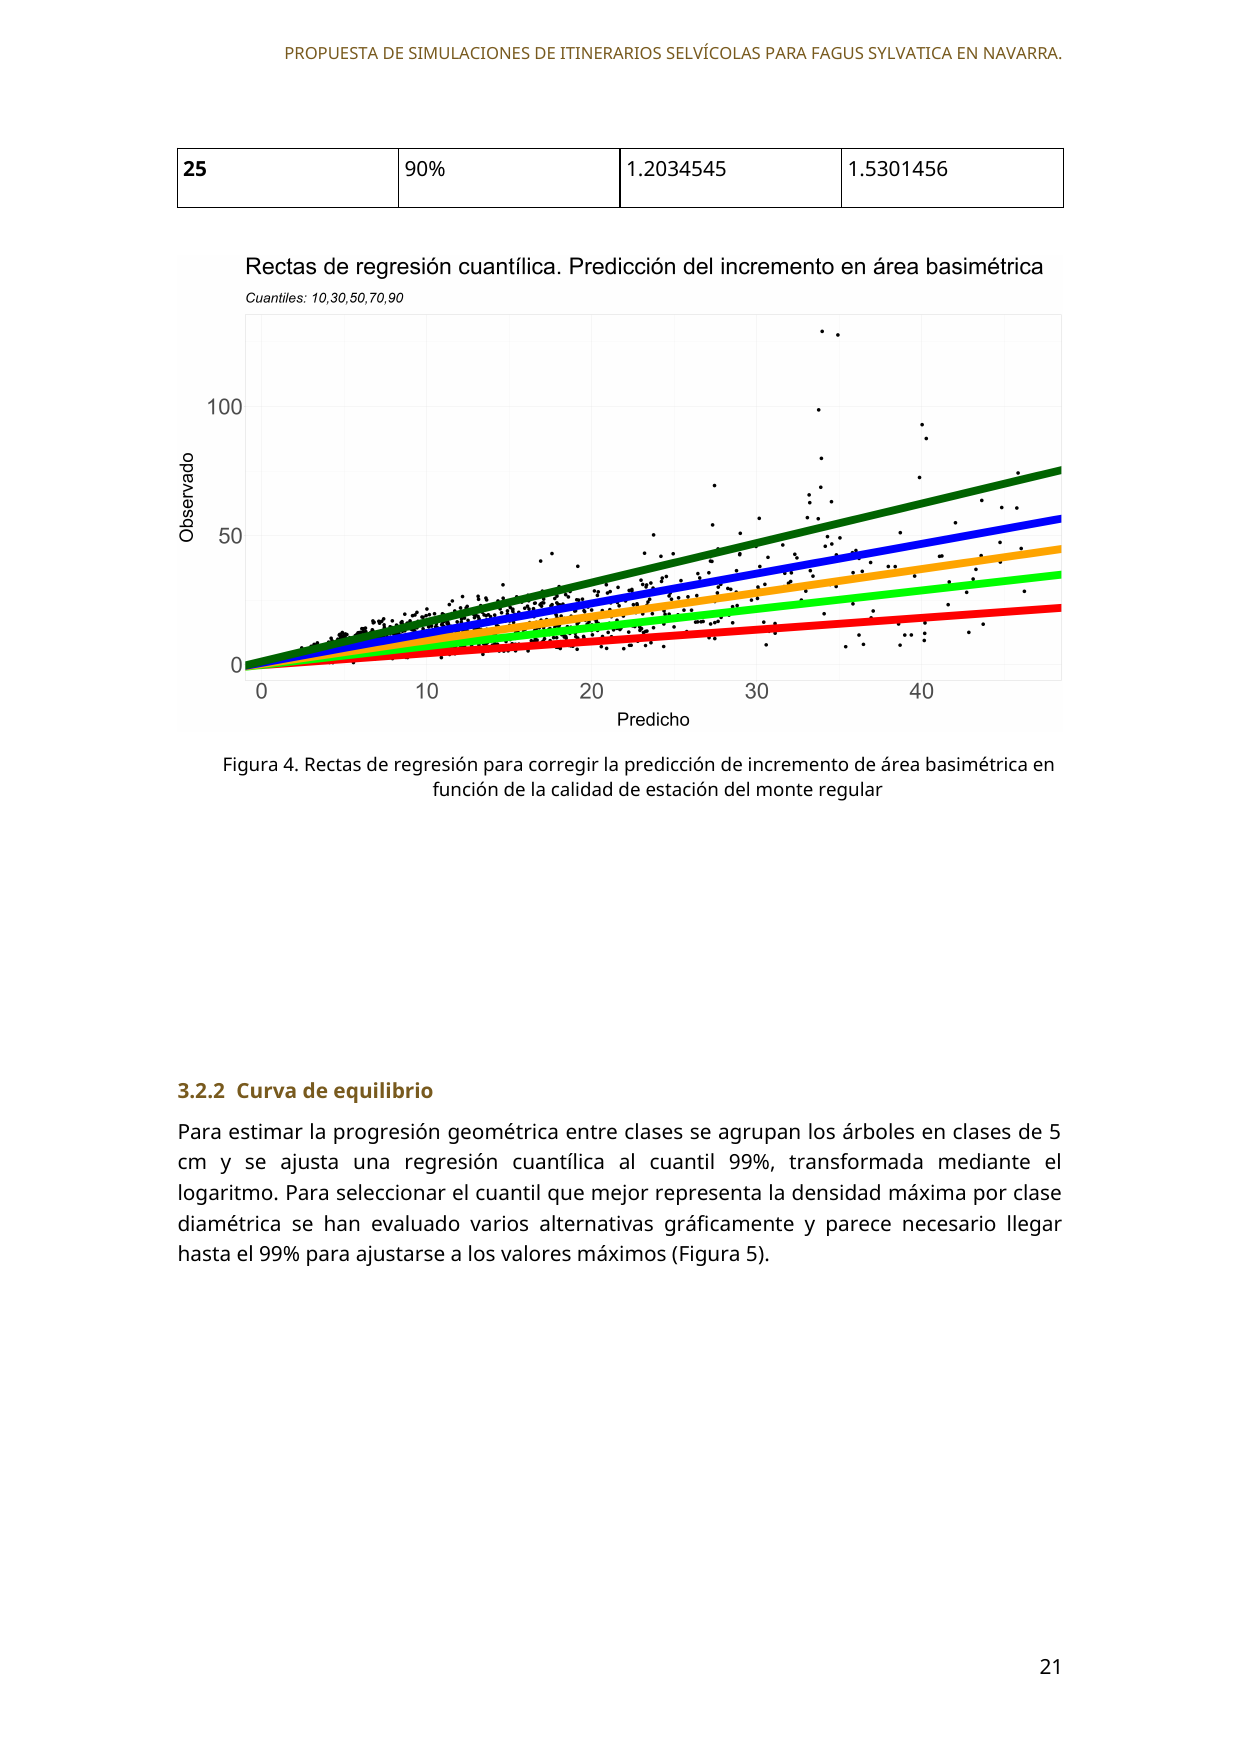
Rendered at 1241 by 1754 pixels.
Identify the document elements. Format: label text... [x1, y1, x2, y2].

table_cell 25 [178, 149, 398, 207]
text Para estimar la progresión geométrica entre clases se agrupan los árboles en clases de 5 cm y se ajusta una regresión cuantílica al cuantil 99%, transformada mediante el logaritmo. Para seleccionar el cuantil que mejor representa la densidad máxima por clase diamétrica se han evaluado varios alternativas gráficamente y parece necesario llegar hasta el 99% para ajustarse a los valores máximos (Figura 5). [177, 1117, 1063, 1268]
subtitle Curva de equilibrio [177, 1076, 1063, 1104]
table_cell 1.2034545 [621, 149, 841, 207]
picture [177, 255, 1063, 732]
table_cell 90% [399, 149, 619, 207]
list Rectas de regresión para corregir la predicción de incremento de área basimétrica en función de la calidad de estación del monte regular [215, 732, 1063, 802]
table_cell 1.5301456 [842, 149, 1063, 207]
